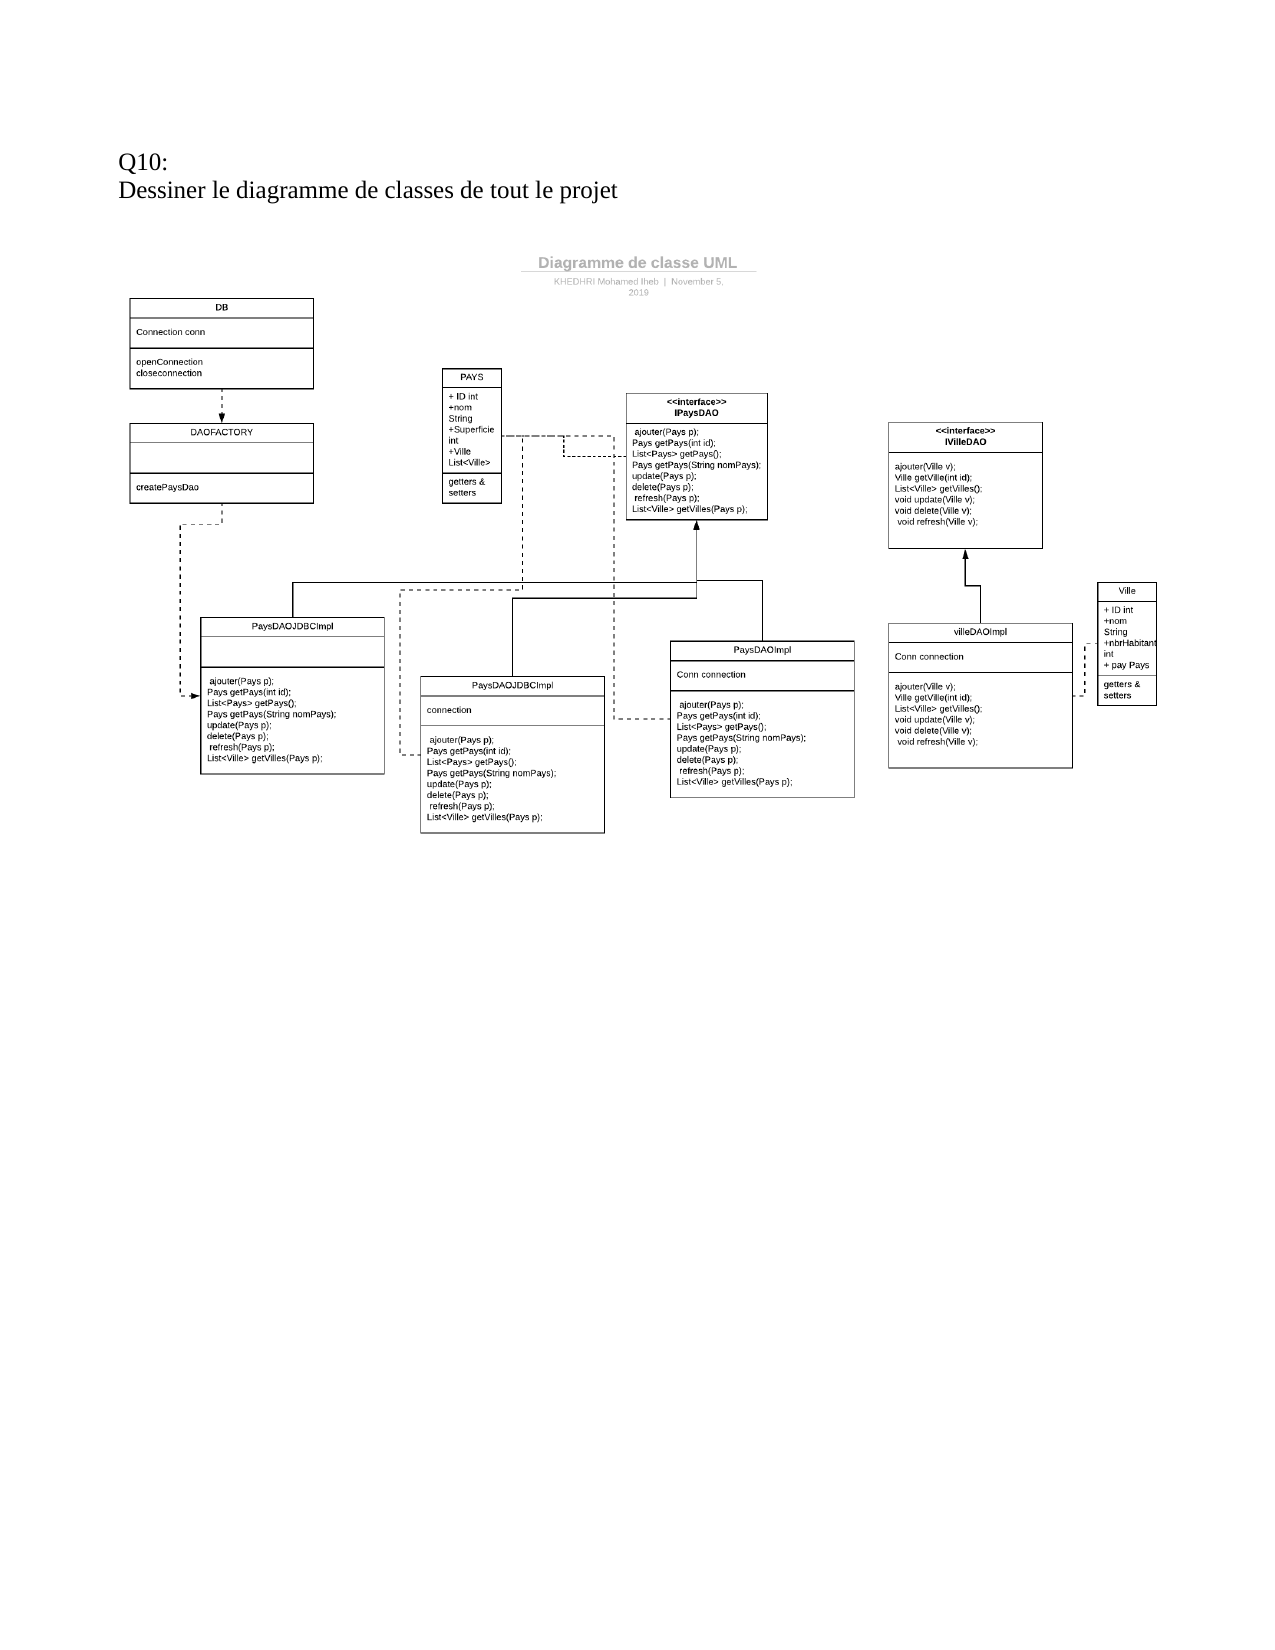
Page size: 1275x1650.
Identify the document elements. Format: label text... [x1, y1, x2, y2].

text Dessiner le diagramme de classes de tout le projet [118, 176, 1157, 204]
picture [118, 204, 1157, 1006]
text Q10: [118, 147, 1157, 176]
